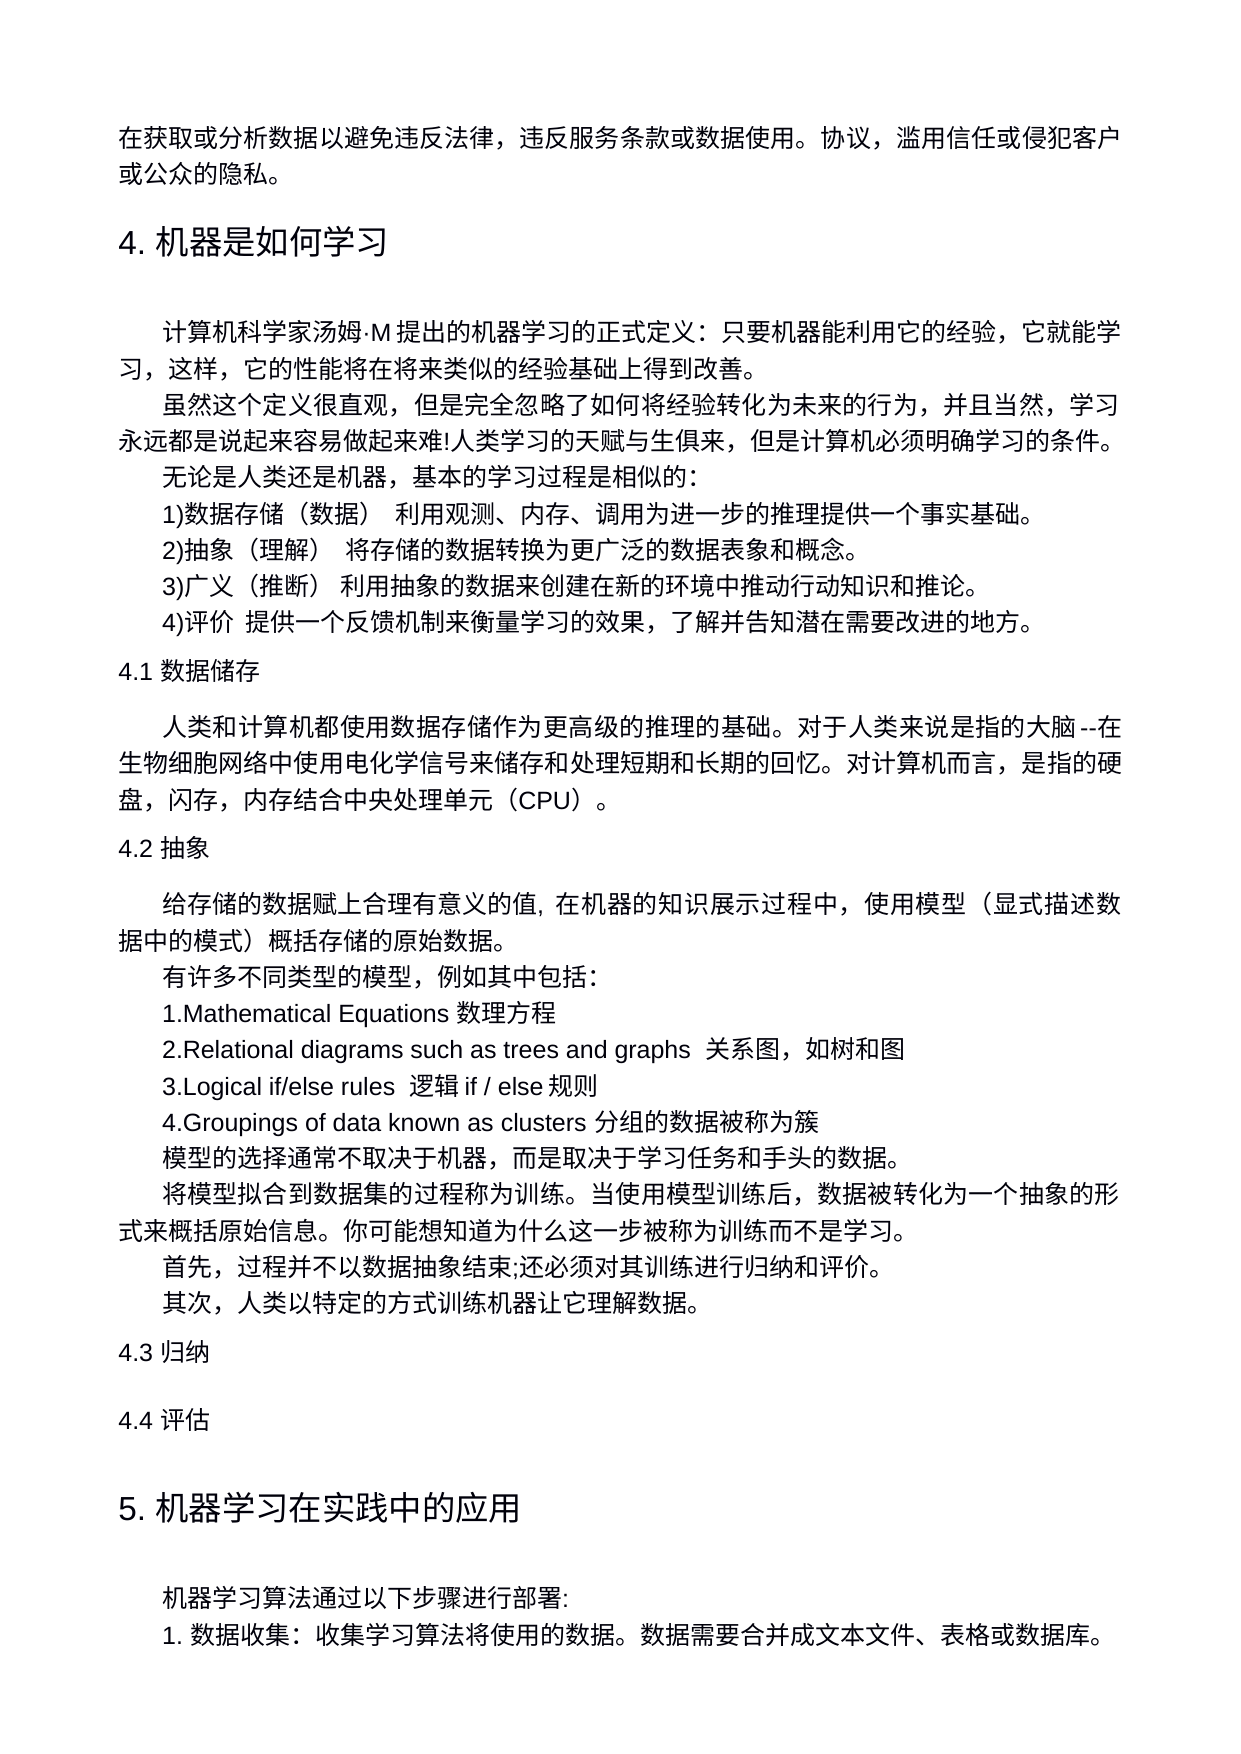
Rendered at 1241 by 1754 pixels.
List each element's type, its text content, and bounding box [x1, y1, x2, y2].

text 虽然这个定义很直观，但是完全忽略了如何将经验转化为未来的行为，并且当然，学习永远都是说起来容易做起来难!人类学习的天赋与生俱来，但是计算机必须明确学习的条件。 [118, 385, 1122, 458]
text 3)广义（推断） 利用抽象的数据来创建在新的环境中推动行动知识和推论。 [118, 567, 1122, 603]
text 有许多不同类型的模型，例如其中包括： [118, 957, 1122, 993]
text 机器学习算法通过以下步骤进行部署: [118, 1579, 1122, 1615]
text 4)评价 提供一个反馈机制来衡量学习的效果，了解并告知潜在需要改进的地方。 [118, 603, 1122, 639]
text 模型的选择通常不取决于机器，而是取决于学习任务和手头的数据。 [118, 1138, 1122, 1175]
text 4.Groupings of data known as clusters 分组的数据被称为簇 [118, 1102, 1122, 1138]
subtitle 5. 机器学习在实践中的应用 [118, 1482, 1122, 1530]
text 3.Logical if/else rules 逻辑if / else规则 [118, 1066, 1122, 1102]
subtitle 4.3 归纳 [118, 1332, 1122, 1368]
list 机器是如何学习 [118, 216, 1122, 264]
text 1.Mathematical Equations 数理方程 [118, 993, 1122, 1030]
subtitle 4.1 数据储存 [118, 652, 1122, 688]
text 计算机科学家汤姆·M提出的机器学习的正式定义：只要机器能利用它的经验，它就能学习，这样，它的性能将在将来类似的经验基础上得到改善。 [118, 313, 1122, 385]
text 无论是人类还是机器，基本的学习过程是相似的： [118, 458, 1122, 494]
text 人类和计算机都使用数据存储作为更高级的推理的基础。对于人类来说是指的大脑--在生物细胞网络中使用电化学信号来储存和处理短期和长期的回忆。对计算机而言，是指的硬盘，闪存，内存结合中央处理单元（CPU）。 [118, 708, 1122, 816]
subtitle 4.2 抽象 [118, 829, 1122, 865]
text 2.Relational diagrams such as trees and graphs 关系图，如树和图 [118, 1030, 1122, 1066]
text 首先，过程并不以数据抽象结束;还必须对其训练进行归纳和评价。 [118, 1247, 1122, 1283]
text 在获取或分析数据以避免违反法律，违反服务条款或数据使用。协议，滥用信任或侵犯客户或公众的隐私。 [118, 118, 1122, 191]
subtitle 4.4 评估 [118, 1401, 1122, 1437]
text 将模型拟合到数据集的过程称为训练。当使用模型训练后，数据被转化为一个抽象的形式来概括原始信息。你可能想知道为什么这一步被称为训练而不是学习。 [118, 1175, 1122, 1247]
text 1. 数据收集：收集学习算法将使用的数据。数据需要合并成文本文件、表格或数据库。 [118, 1615, 1122, 1651]
text 1)数据存储（数据） 利用观测、内存、调用为进一步的推理提供一个事实基础。 [118, 494, 1122, 530]
text 其次，人类以特定的方式训练机器让它理解数据。 [118, 1283, 1122, 1320]
text 给存储的数据赋上合理有意义的值, 在机器的知识展示过程中，使用模型（显式描述数据中的模式）概括存储的原始数据。 [118, 885, 1122, 957]
text 2)抽象（理解） 将存储的数据转换为更广泛的数据表象和概念。 [118, 530, 1122, 567]
